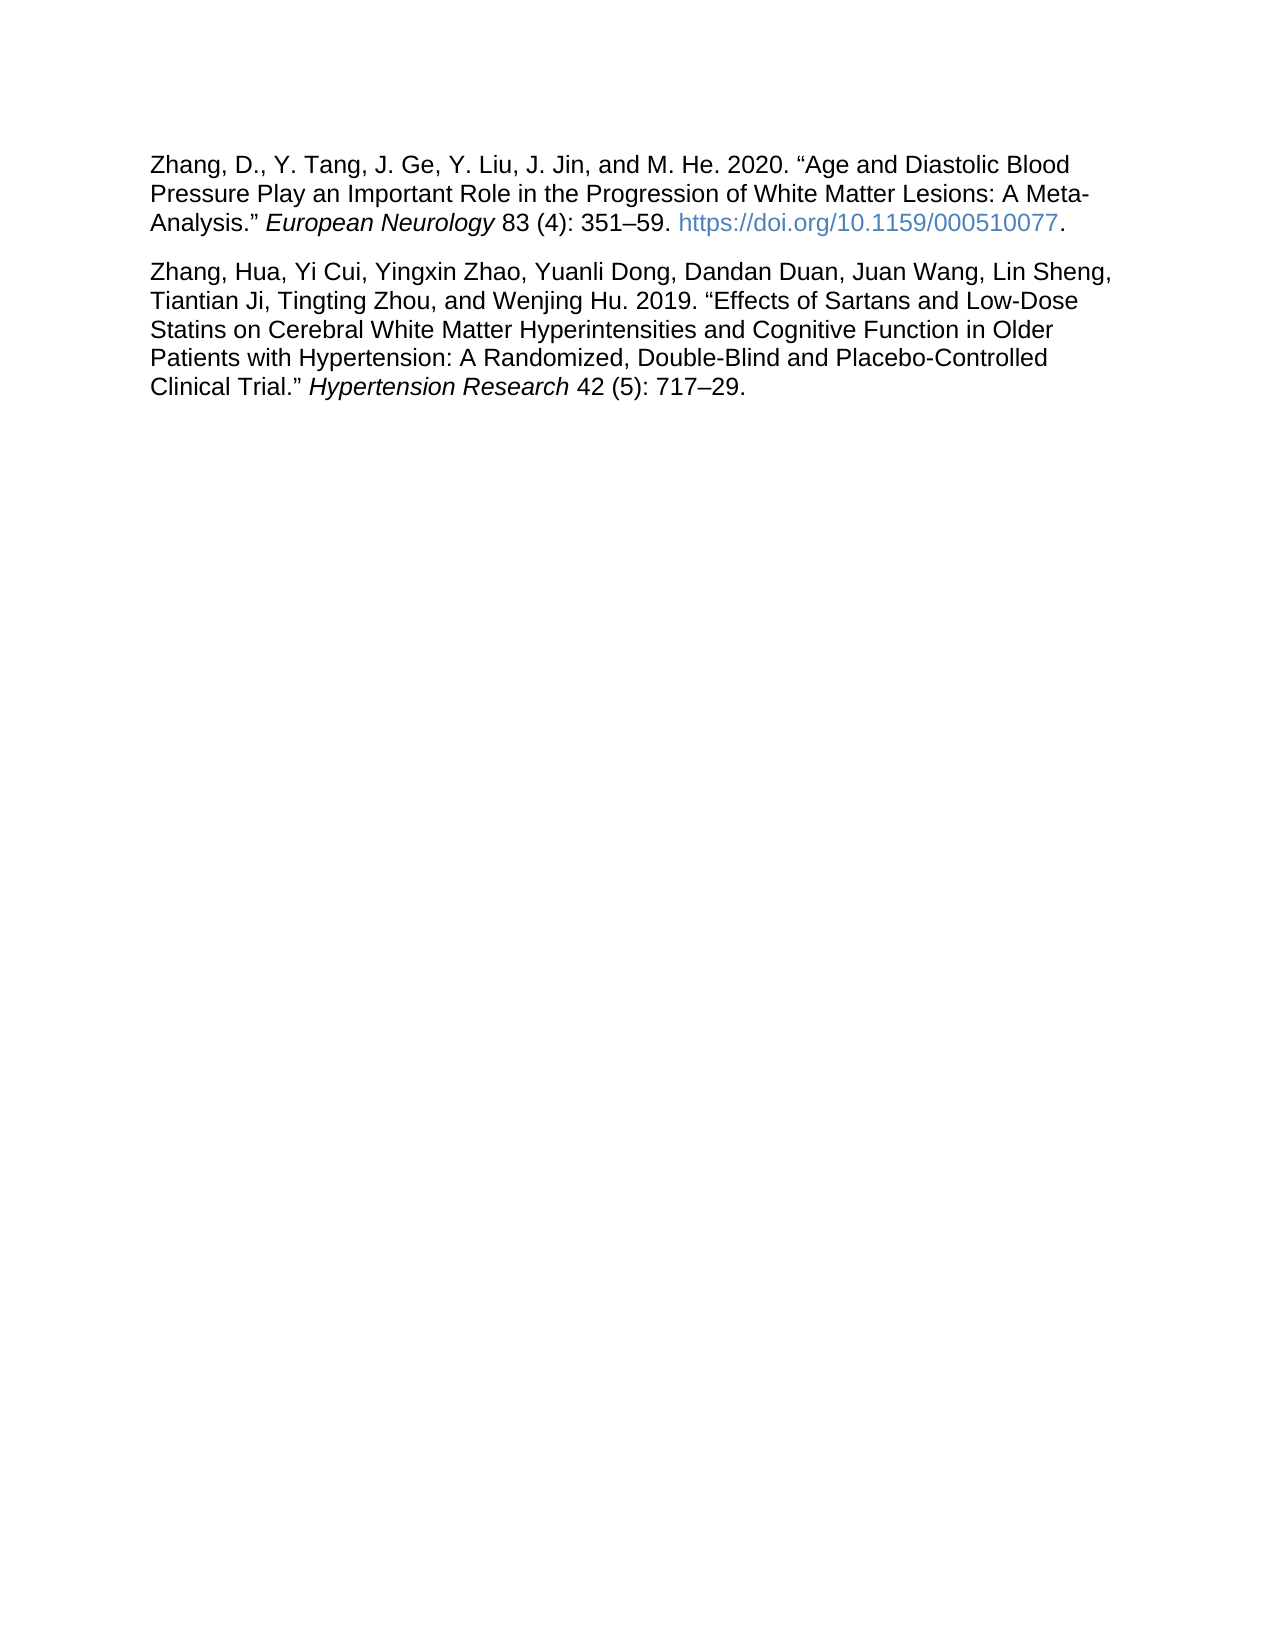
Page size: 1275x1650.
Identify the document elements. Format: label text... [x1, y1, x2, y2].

text Zhang, D., Y. Tang, J. Ge, Y. Liu, J. Jin, and M. He. 2020. “Age and Diastolic Blood Pressure Play an Important Role in the Progression of White Matter Lesions: A Meta-Analysis.” European Neurology 83 (4): 351–59. https://doi.org/10.1159/000510077. [150, 150, 1125, 236]
text Zhang, Hua, Yi Cui, Yingxin Zhao, Yuanli Dong, Dandan Duan, Juan Wang, Lin Sheng, Tiantian Ji, Tingting Zhou, and Wenjing Hu. 2019. “Effects of Sartans and Low-Dose Statins on Cerebral White Matter Hyperintensities and Cognitive Function in Older Patients with Hypertension: A Randomized, Double-Blind and Placebo-Controlled Clinical Trial.” Hypertension Research 42 (5): 717–29. [150, 257, 1125, 401]
